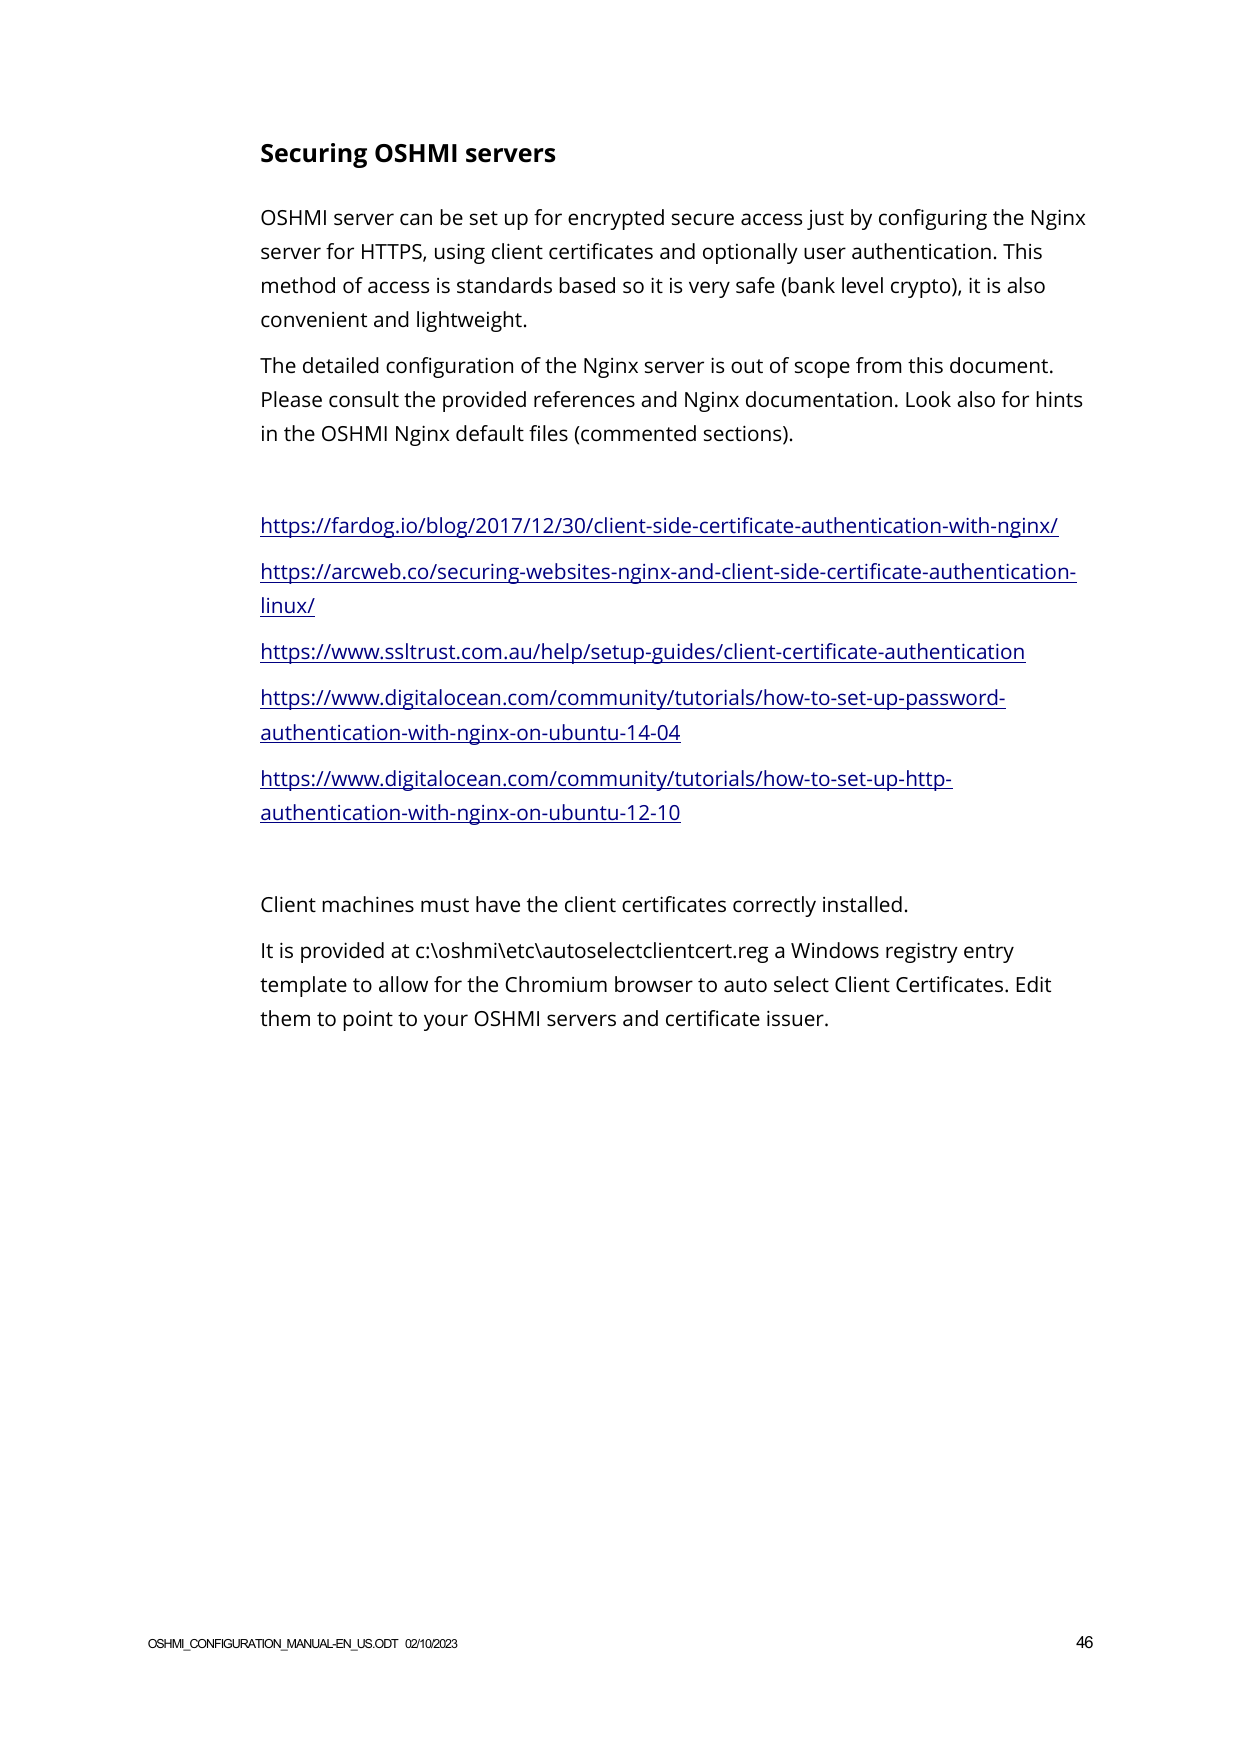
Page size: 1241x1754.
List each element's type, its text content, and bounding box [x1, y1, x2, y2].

text OSHMI server can be set up for encrypted secure access just by configuring the Nginx server for HTTPS, using client certificates and optionally user authentication. This method of access is standards based so it is very safe (bank level crypto), it is also convenient and lightweight. [260, 203, 1093, 333]
text https://arcweb.co/securing-websites-nginx-and-client-side-certificate-authentication-linux/ [260, 557, 1093, 620]
text Client machines must have the client certificates correctly installed. [260, 890, 1093, 918]
subtitle Securing OSHMI servers [260, 136, 1093, 170]
text https://www.digitalocean.com/community/tutorials/how-to-set-up-http-authentication-with-nginx-on-ubuntu-12-10 [260, 764, 1093, 826]
text The detailed configuration of the Nginx server is out of scope from this document. Please consult the provided references and Nginx documentation. Look also for hints in the OSHMI Nginx default files (commented sections). [260, 351, 1093, 448]
text https://www.digitalocean.com/community/tutorials/how-to-set-up-password-authentication-with-nginx-on-ubuntu-14-04 [260, 683, 1093, 746]
text https://fardog.io/blog/2017/12/30/client-side-certificate-authentication-with-nginx/ [260, 511, 1093, 540]
text It is provided at c:\oshmi\etc\autoselectclientcert.reg a Windows registry entry template to allow for the Chromium browser to auto select Client Certificates. Edit them to point to your OSHMI servers and certificate issuer. [260, 936, 1093, 1032]
text https://www.ssltrust.com.au/help/setup-guides/client-certificate-authentication [260, 637, 1093, 666]
